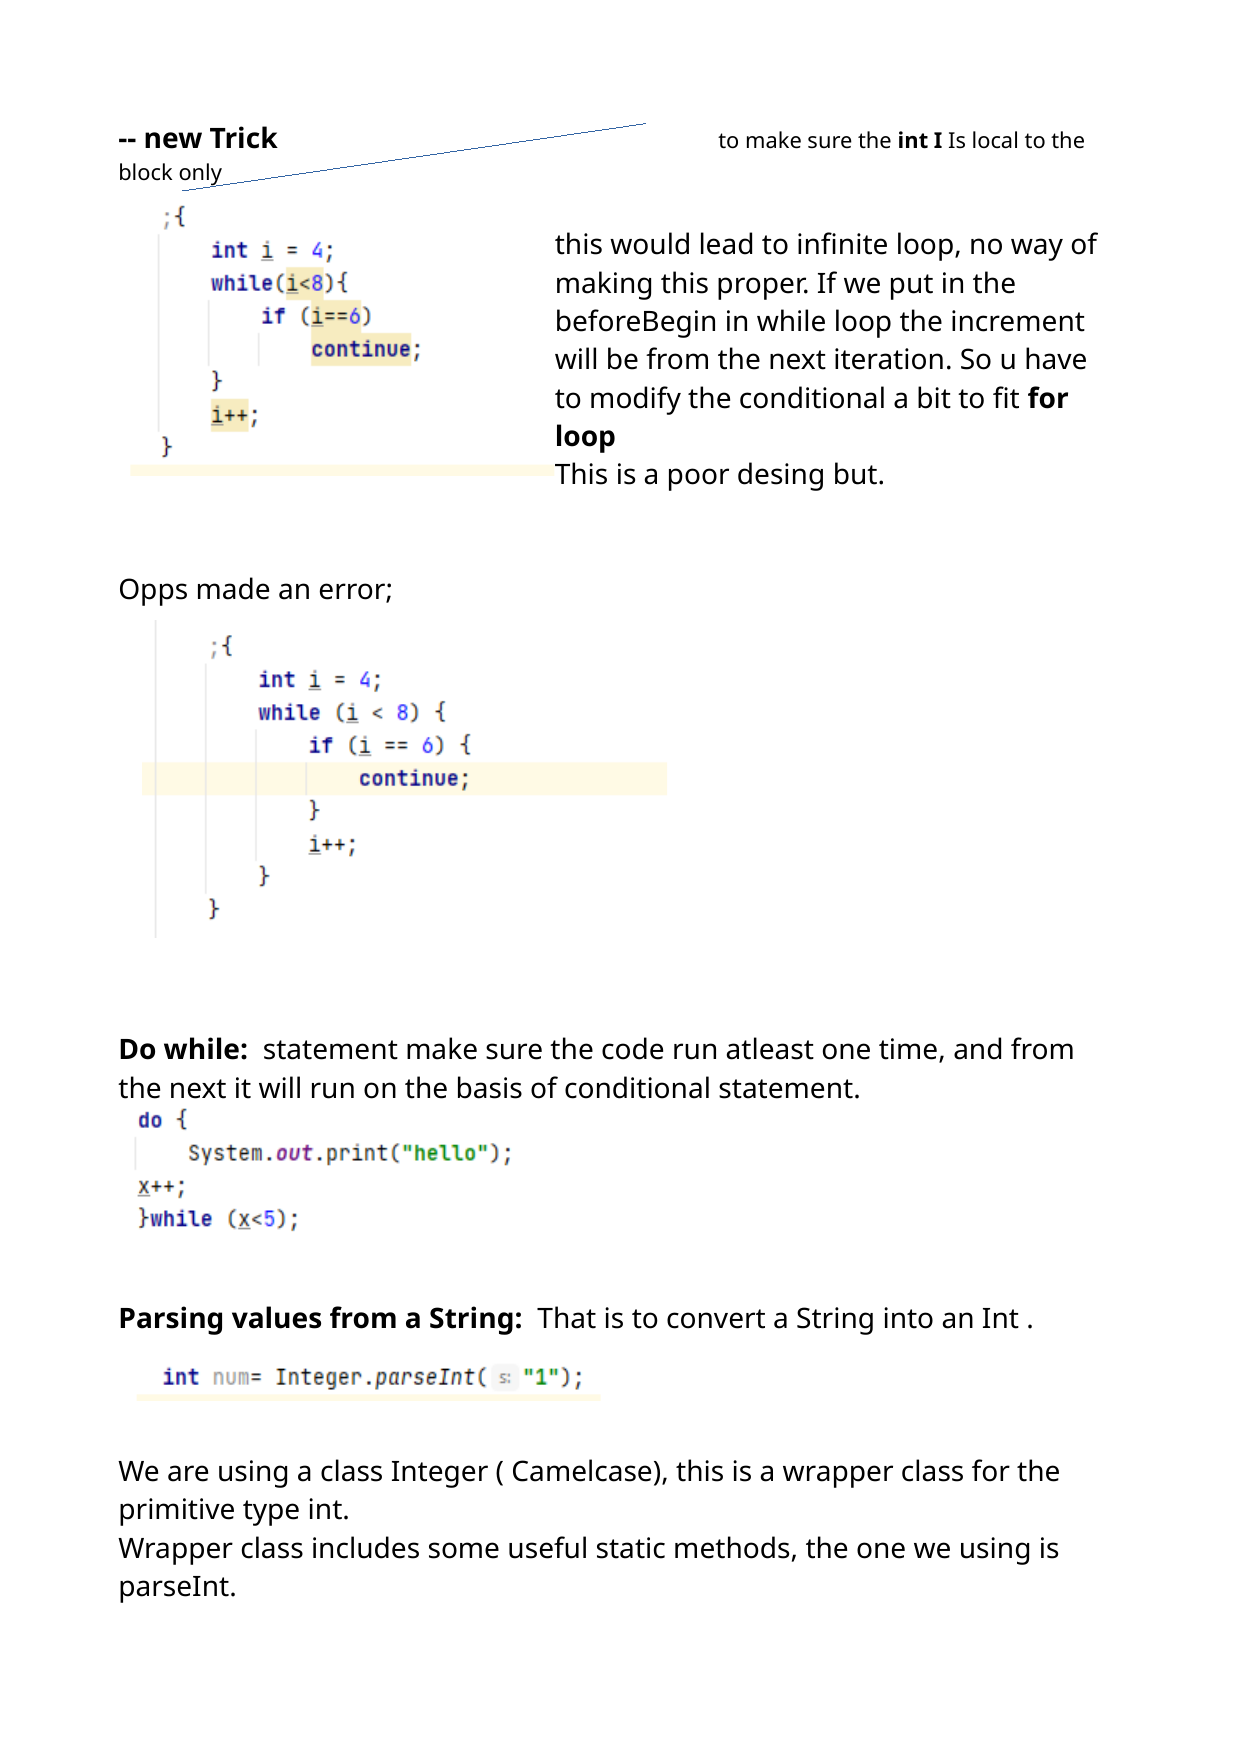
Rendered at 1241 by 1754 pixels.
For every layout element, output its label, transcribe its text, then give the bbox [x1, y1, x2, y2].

picture [142, 620, 668, 938]
text Parsing values from a String: That is to convert a String into an Int . [118, 1298, 1122, 1336]
text Wrapper class includes some useful static methods, the one we using is parseInt. [118, 1528, 1122, 1604]
text Opps made an error; [118, 569, 1122, 608]
picture [130, 200, 555, 476]
text This is a poor desing but. [118, 454, 1122, 493]
picture [127, 1106, 560, 1239]
text this would lead to infinite loop, no way of making this proper. If we put in the beforeBegin in while loop the increment will be from the next iteration. So u have to modify the conditional a bit to fit for loop [555, 224, 1122, 454]
picture [136, 1353, 601, 1401]
text -- new Trick to make sure the int I Is local to the block only [118, 118, 1122, 186]
text Do while: statement make sure the code run atleast one time, and from the next it will run on the basis of conditional statement. [118, 1029, 1122, 1106]
text We are using a class Integer ( Camelcase), this is a wrapper class for the primitive type int. [118, 1451, 1122, 1528]
